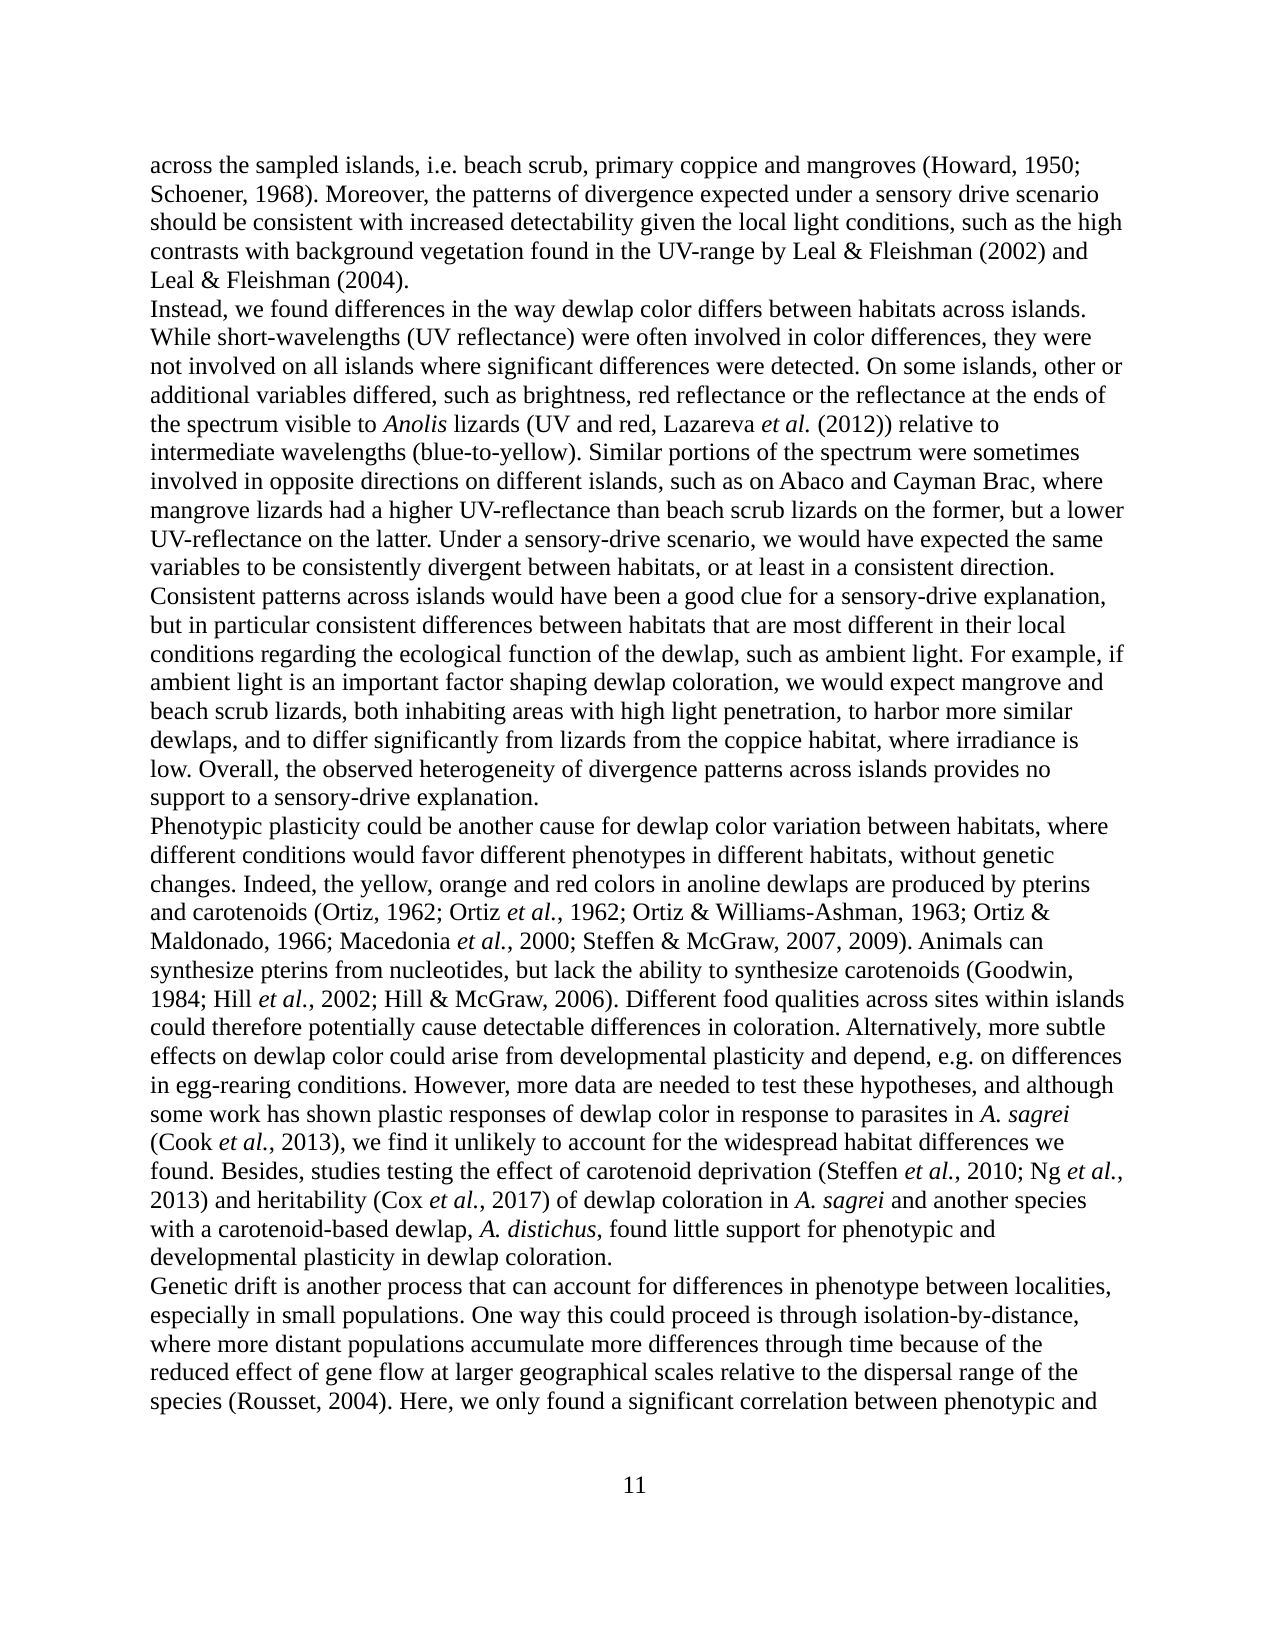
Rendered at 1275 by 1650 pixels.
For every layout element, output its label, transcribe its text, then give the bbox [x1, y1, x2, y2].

text across the sampled islands, i.e. beach scrub, primary coppice and mangroves (Howard, 1950; Schoener, 1968). Moreover, the patterns of divergence expected under a sensory drive scenario should be consistent with increased detectability given the local light conditions, such as the high contrasts with background vegetation found in the UV-range by Leal & Fleishman (2002) and Leal & Fleishman (2004). Instead, we found differences in the way dewlap color differs between habitats across islands. While short-wavelengths (UV reflectance) were often involved in color differences, they were not involved on all islands where significant differences were detected. On some islands, other or additional variables differed, such as brightness, red reflectance or the reflectance at the ends of the spectrum visible to Anolis lizards (UV and red, Lazareva et al. (2012)) relative to intermediate wavelengths (blue-to-yellow). Similar portions of the spectrum were sometimes involved in opposite directions on different islands, such as on Abaco and Cayman Brac, where mangrove lizards had a higher UV-reflectance than beach scrub lizards on the former, but a lower UV-reflectance on the latter. Under a sensory-drive scenario, we would have expected the same variables to be consistently divergent between habitats, or at least in a consistent direction. Consistent patterns across islands would have been a good clue for a sensory-drive explanation, but in particular consistent differences between habitats that are most different in their local conditions regarding the ecological function of the dewlap, such as ambient light. For example, if ambient light is an important factor shaping dewlap coloration, we would expect mangrove and beach scrub lizards, both inhabiting areas with high light penetration, to harbor more similar dewlaps, and to differ significantly from lizards from the coppice habitat, where irradiance is low. Overall, the observed heterogeneity of divergence patterns across islands provides no support to a sensory-drive explanation. Phenotypic plasticity could be another cause for dewlap color variation between habitats, where different conditions would favor different phenotypes in different habitats, without genetic changes. Indeed, the yellow, orange and red colors in anoline dewlaps are produced by pterins and carotenoids (Ortiz, 1962; Ortiz et al., 1962; Ortiz & Williams-Ashman, 1963; Ortiz & Maldonado, 1966; Macedonia et al., 2000; Steffen & McGraw, 2007, 2009). Animals can synthesize pterins from nucleotides, but lack the ability to synthesize carotenoids (Goodwin, 1984; Hill et al., 2002; Hill & McGraw, 2006). Different food qualities across sites within islands could therefore potentially cause detectable differences in coloration. Alternatively, more subtle effects on dewlap color could arise from developmental plasticity and depend, e.g. on differences in egg-rearing conditions. However, more data are needed to test these hypotheses, and although some work has shown plastic responses of dewlap color in response to parasites in A. sagrei (Cook et al., 2013), we find it unlikely to account for the widespread habitat differences we found. Besides, studies testing the effect of carotenoid deprivation (Steffen et al., 2010; Ng et al., 2013) and heritability (Cox et al., 2017) of dewlap coloration in A. sagrei and another species with a carotenoid-based dewlap, A. distichus, found little support for phenotypic and developmental plasticity in dewlap coloration. Genetic drift is another process that can account for differences in phenotype between localities, especially in small populations. One way this could proceed is through isolation-by-distance, where more distant populations accumulate more differences through time because of the reduced effect of gene flow at larger geographical scales relative to the dispersal range of the species (Rousset, 2004). Here, we only found a significant correlation between phenotypic and [150, 150, 1125, 1415]
